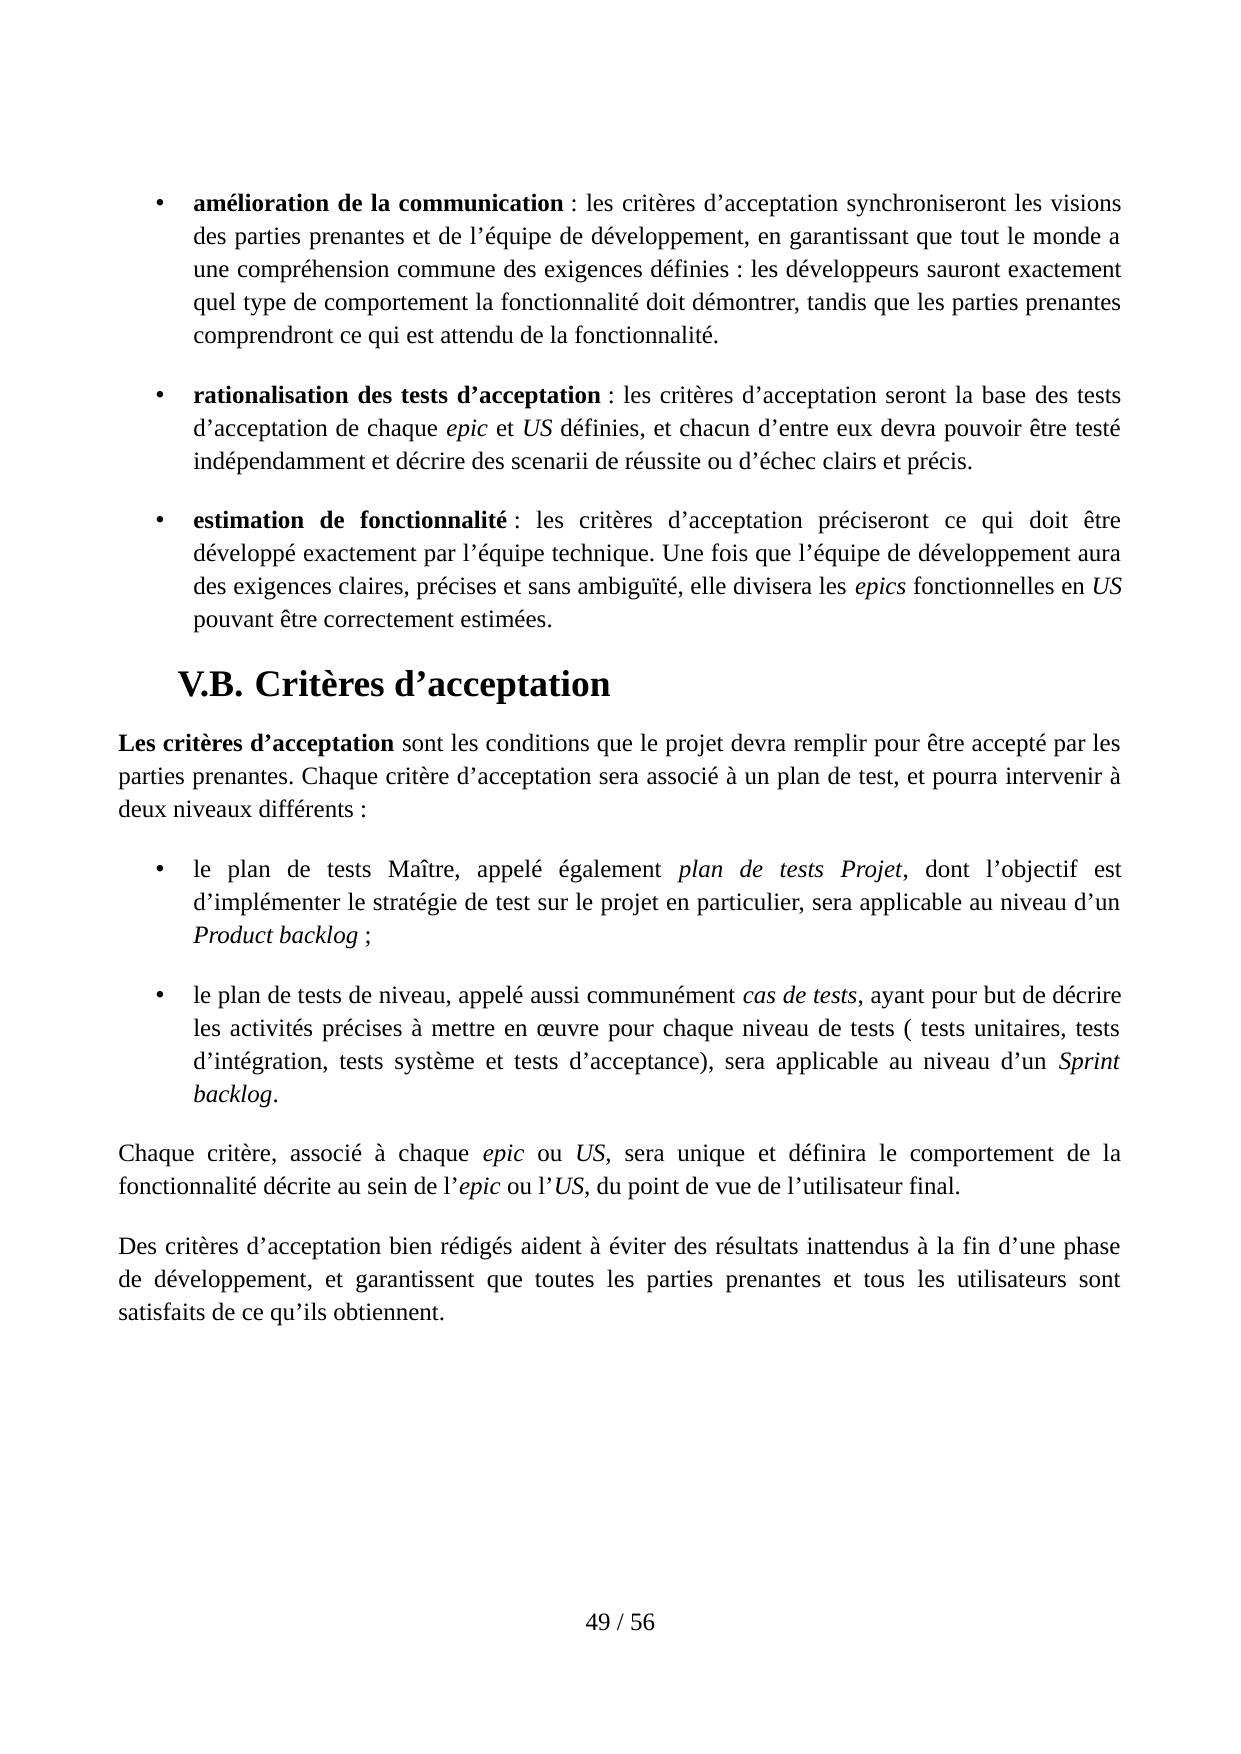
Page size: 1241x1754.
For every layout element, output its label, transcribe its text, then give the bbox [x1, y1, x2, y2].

list amélioration de la communication : les critères d’acceptation synchroniseront les visions des parties prenantes et de l’équipe de développement, en garantissant que tout le monde a une compréhension commune des exigences définies : les développeurs sauront exactement quel type de comportement la fonctionnalité doit démontrer, tandis que les parties prenantes comprendront ce qui est attendu de la fonctionnalité. [156, 188, 1122, 349]
text Des critères d’acceptation bien rédigés aident à éviter des résultats inattendus à la fin d’une phase de développement, et garantissent que toutes les parties prenantes et tous les utilisateurs sont satisfaits de ce qu’ils obtiennent. [118, 1231, 1122, 1326]
list le plan de tests Maître, appelé également plan de tests Projet, dont l’objectif est d’implémenter le stratégie de test sur le projet en particulier, sera applicable au niveau d’un Product backlog ; [156, 854, 1122, 949]
text Chaque critère, associé à chaque epic ou US, sera unique et définira le comportement de la fonctionnalité décrite au sein de l’epic ou l’US, du point de vue de l’utilisateur final. [118, 1138, 1122, 1200]
subtitle Critères d’acceptation [118, 661, 1122, 704]
list le plan de tests de niveau, appelé aussi communément cas de tests, ayant pour but de décrire les activités précises à mettre en œuvre pour chaque niveau de tests ( tests unitaires, tests d’intégration, tests système et tests d’acceptance), sera applicable au niveau d’un Sprint backlog. [156, 980, 1122, 1107]
list estimation de fonctionnalité : les critères d’acceptation préciseront ce qui doit être développé exactement par l’équipe technique. Une fois que l’équipe de développement aura des exigences claires, précises et sans ambiguïté, elle divisera les epics fonctionnelles en US pouvant être correctement estimées. [156, 505, 1122, 633]
text Les critères d’acceptation sont les conditions que le projet devra remplir pour être accepté par les parties prenantes. Chaque critère d’acceptation sera associé à un plan de test, et pourra intervenir à deux niveaux différents : [118, 728, 1122, 823]
list rationalisation des tests d’acceptation : les critères d’acceptation seront la base des tests d’acceptation de chaque epic et US définies, et chacun d’entre eux devra pouvoir être testé indépendamment et décrire des scenarii de réussite ou d’échec clairs et précis. [156, 380, 1122, 474]
